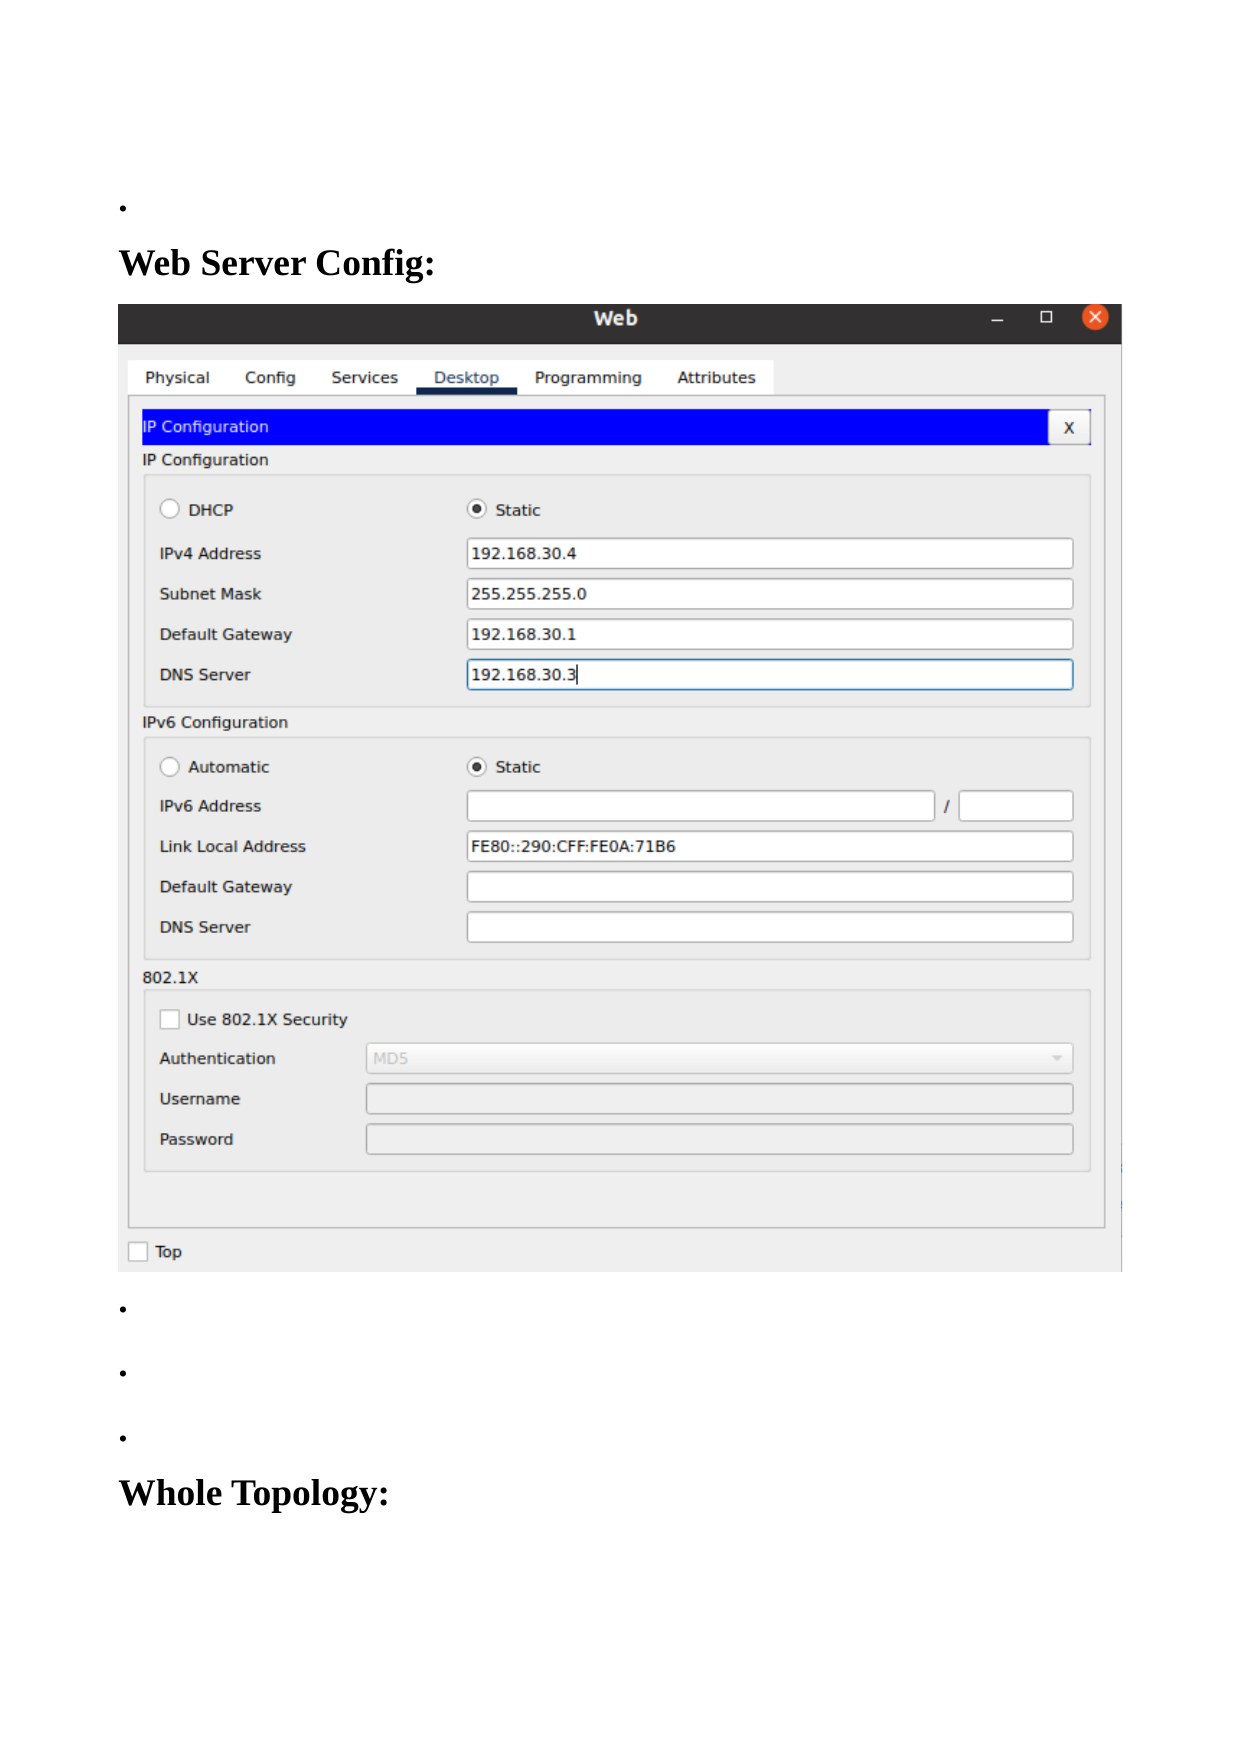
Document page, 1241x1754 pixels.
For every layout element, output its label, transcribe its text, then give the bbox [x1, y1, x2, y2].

text . [118, 1272, 1122, 1321]
text . [118, 1406, 1122, 1449]
text Whole Topology: [118, 1470, 1122, 1513]
picture [118, 304, 1123, 1272]
text . [118, 1342, 1122, 1385]
text . [118, 176, 1122, 219]
text Web Server Config: [118, 241, 1122, 284]
